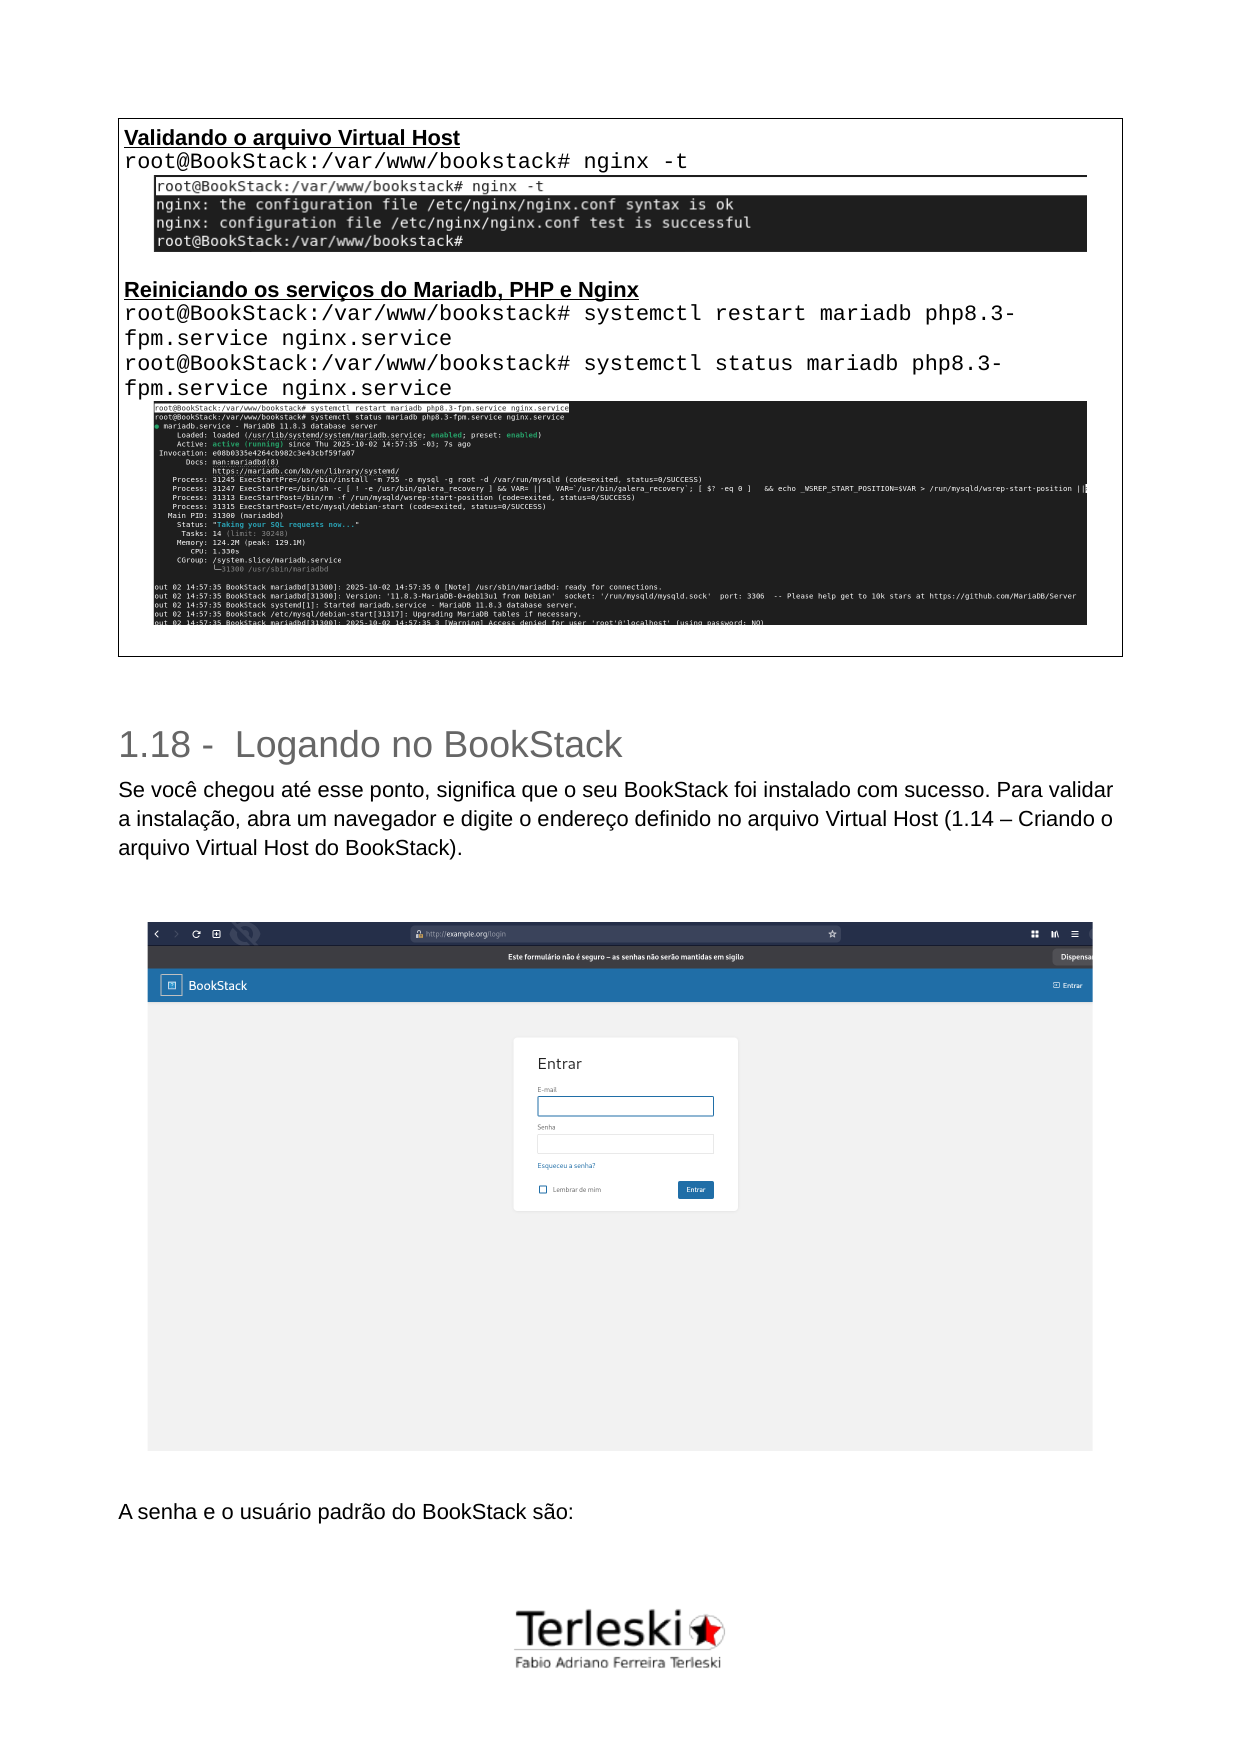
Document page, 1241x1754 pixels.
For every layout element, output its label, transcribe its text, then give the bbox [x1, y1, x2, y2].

text A senha e o usuário padrão do BookStack são: [118, 1498, 1122, 1524]
subtitle 1.18 - Logando no BookStack [118, 722, 1122, 765]
text Se você chegou até esse ponto, significa que o seu BookStack foi instalado com sucesso. Para validar a instalação, abra um navegador e digite o endereço definido no arquivo Virtual Host (1.14 – Criando o arquivo Virtual Host do BookStack). [118, 777, 1122, 861]
picture [513, 1607, 727, 1673]
picture [153, 401, 1087, 625]
table_header Validando o arquivo Virtual Host root@BookStack:/var/www/bookstack# nginx -t Reiniciando os serviços do Mariadb, PHP e Nginx root@BookStack:/var/www/bookstack# systemctl restart mariadb php8.3-fpm.service nginx.service root@BookStack:/var/www/bookstack# systemctl status mariadb php8.3-fpm.service nginx.service [119, 119, 1122, 656]
picture [153, 175, 1087, 252]
picture [147, 922, 1093, 1451]
